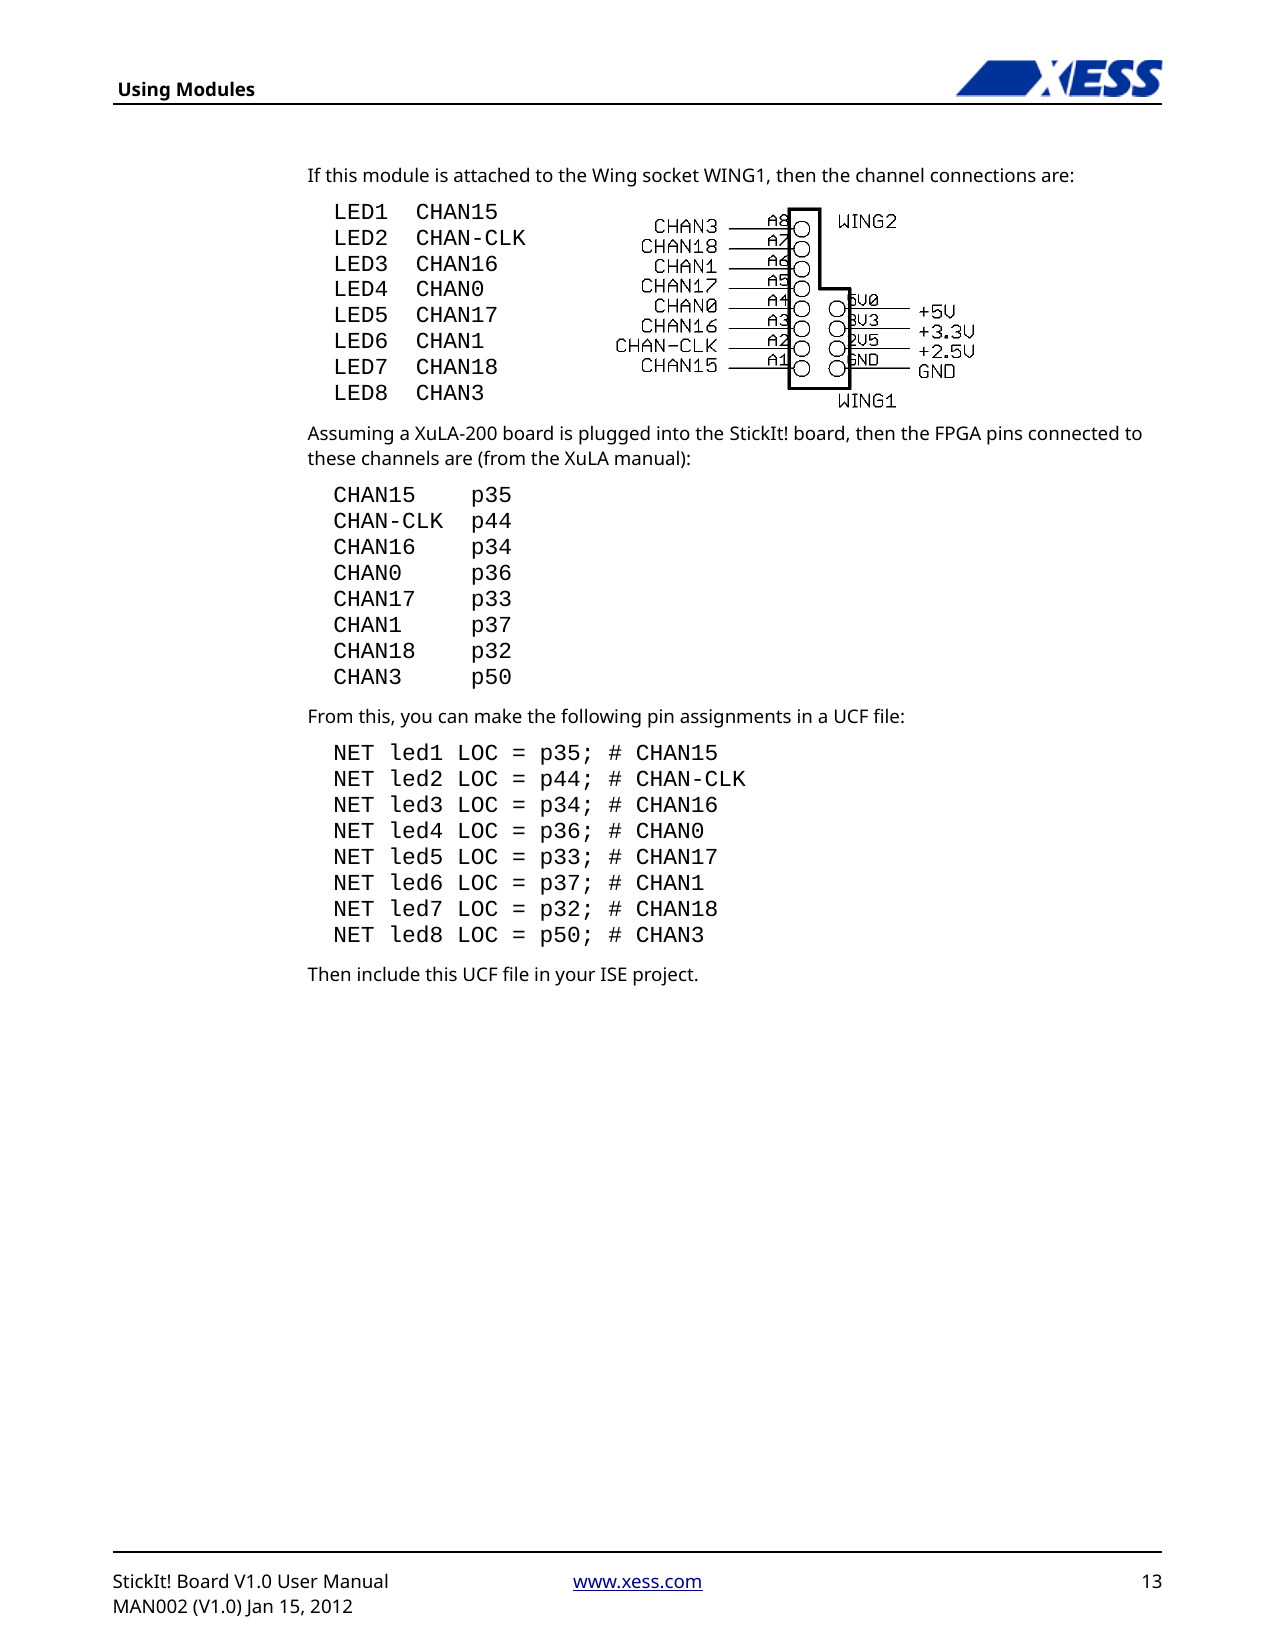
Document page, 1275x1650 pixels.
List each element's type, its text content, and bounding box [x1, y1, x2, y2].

picture [607, 206, 984, 423]
text From this, you can make the following pin assignments in a UCF file: [307, 703, 1162, 729]
text NET led1 LOC = p35; # CHAN15 NET led2 LOC = p44; # CHAN-CLK NET led3 LOC = p34; # CHAN16 NET led4 LOC = p36; # CHAN0 NET led5 LOC = p33; # CHAN17 NET led6 LOC = p37; # CHAN1 NET led7 LOC = p32; # CHAN18 NET led8 LOC = p50; # CHAN3 [333, 742, 1162, 949]
text Assuming a XuLA-200 board is plugged into the StickIt! board, then the FPGA pins connected to these channels are (from the XuLA manual): [307, 420, 1162, 471]
text If this module is attached to the Wing socket WING1, then the channel connections are: [307, 162, 1162, 187]
text LED1 CHAN15 LED2 CHAN-CLK LED3 CHAN16 LED4 CHAN0 LED5 CHAN17 LED6 CHAN1 LED7 CHAN18 LED8 CHAN3 [333, 200, 1162, 407]
text Then include this UCF file in your ISE project. [307, 962, 1162, 987]
picture [955, 60, 1163, 97]
text CHAN15 p35 CHAN-CLK p44 CHAN16 p34 CHAN0 p36 CHAN17 p33 CHAN1 p37 CHAN18 p32 CHAN3 p50 [333, 483, 1162, 691]
